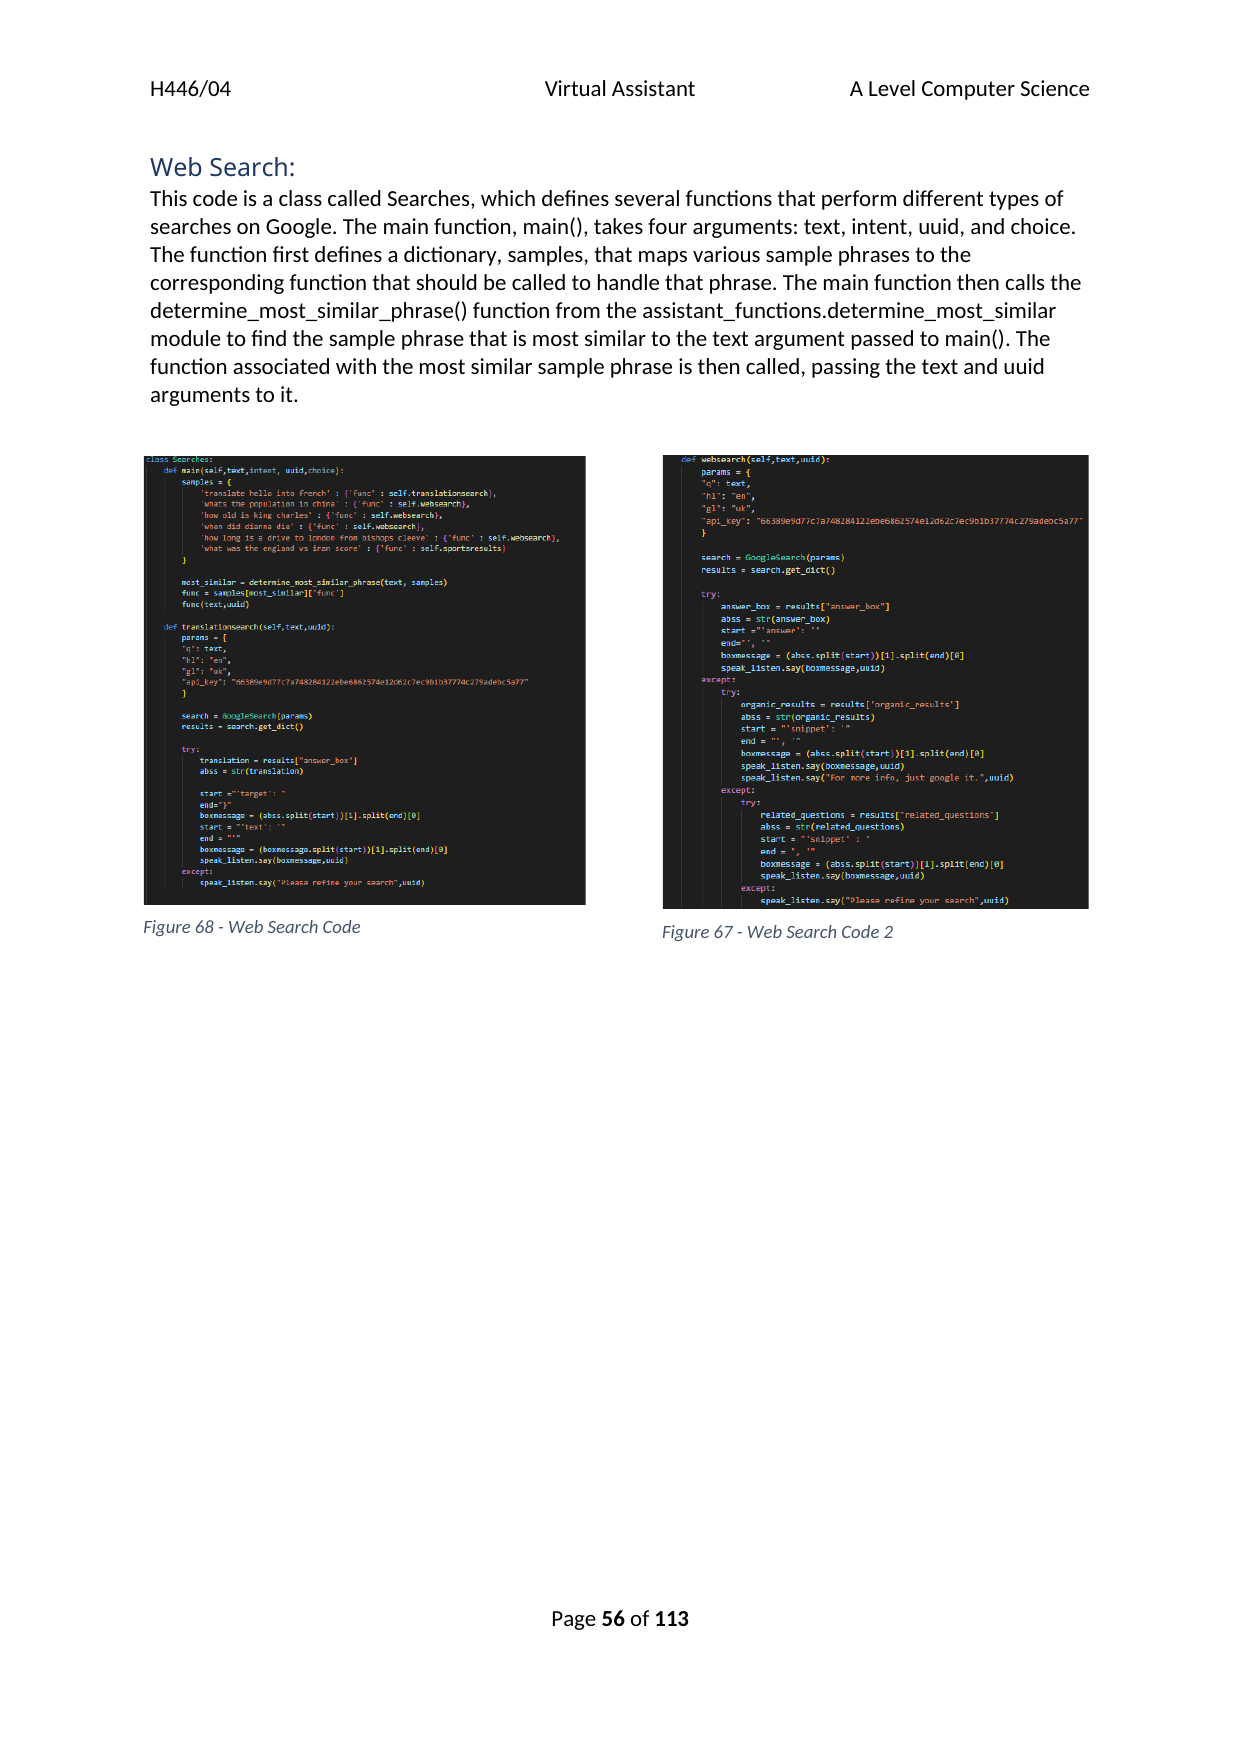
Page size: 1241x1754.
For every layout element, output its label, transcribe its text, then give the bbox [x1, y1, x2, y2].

text Figure 68 - Web Search Code [143, 915, 587, 938]
text Figure 67 - Web Search Code 2 [662, 920, 1090, 943]
subtitle Web Search: [150, 150, 1090, 184]
text This code is a class called Searches, which defines several functions that perform different types of searches on Google. The main function, main(), takes four arguments: text, intent, uuid, and choice. The function first defines a dictionary, samples, that maps various sample phrases to the corresponding function that should be called to handle that phrase. The main function then calls the determine_most_similar_phrase() function from the assistant_functions.determine_most_similar module to find the sample phrase that is most similar to the text argument passed to main(). The function associated with the most similar sample phrase is then called, passing the text and uuid arguments to it. [150, 184, 1090, 408]
